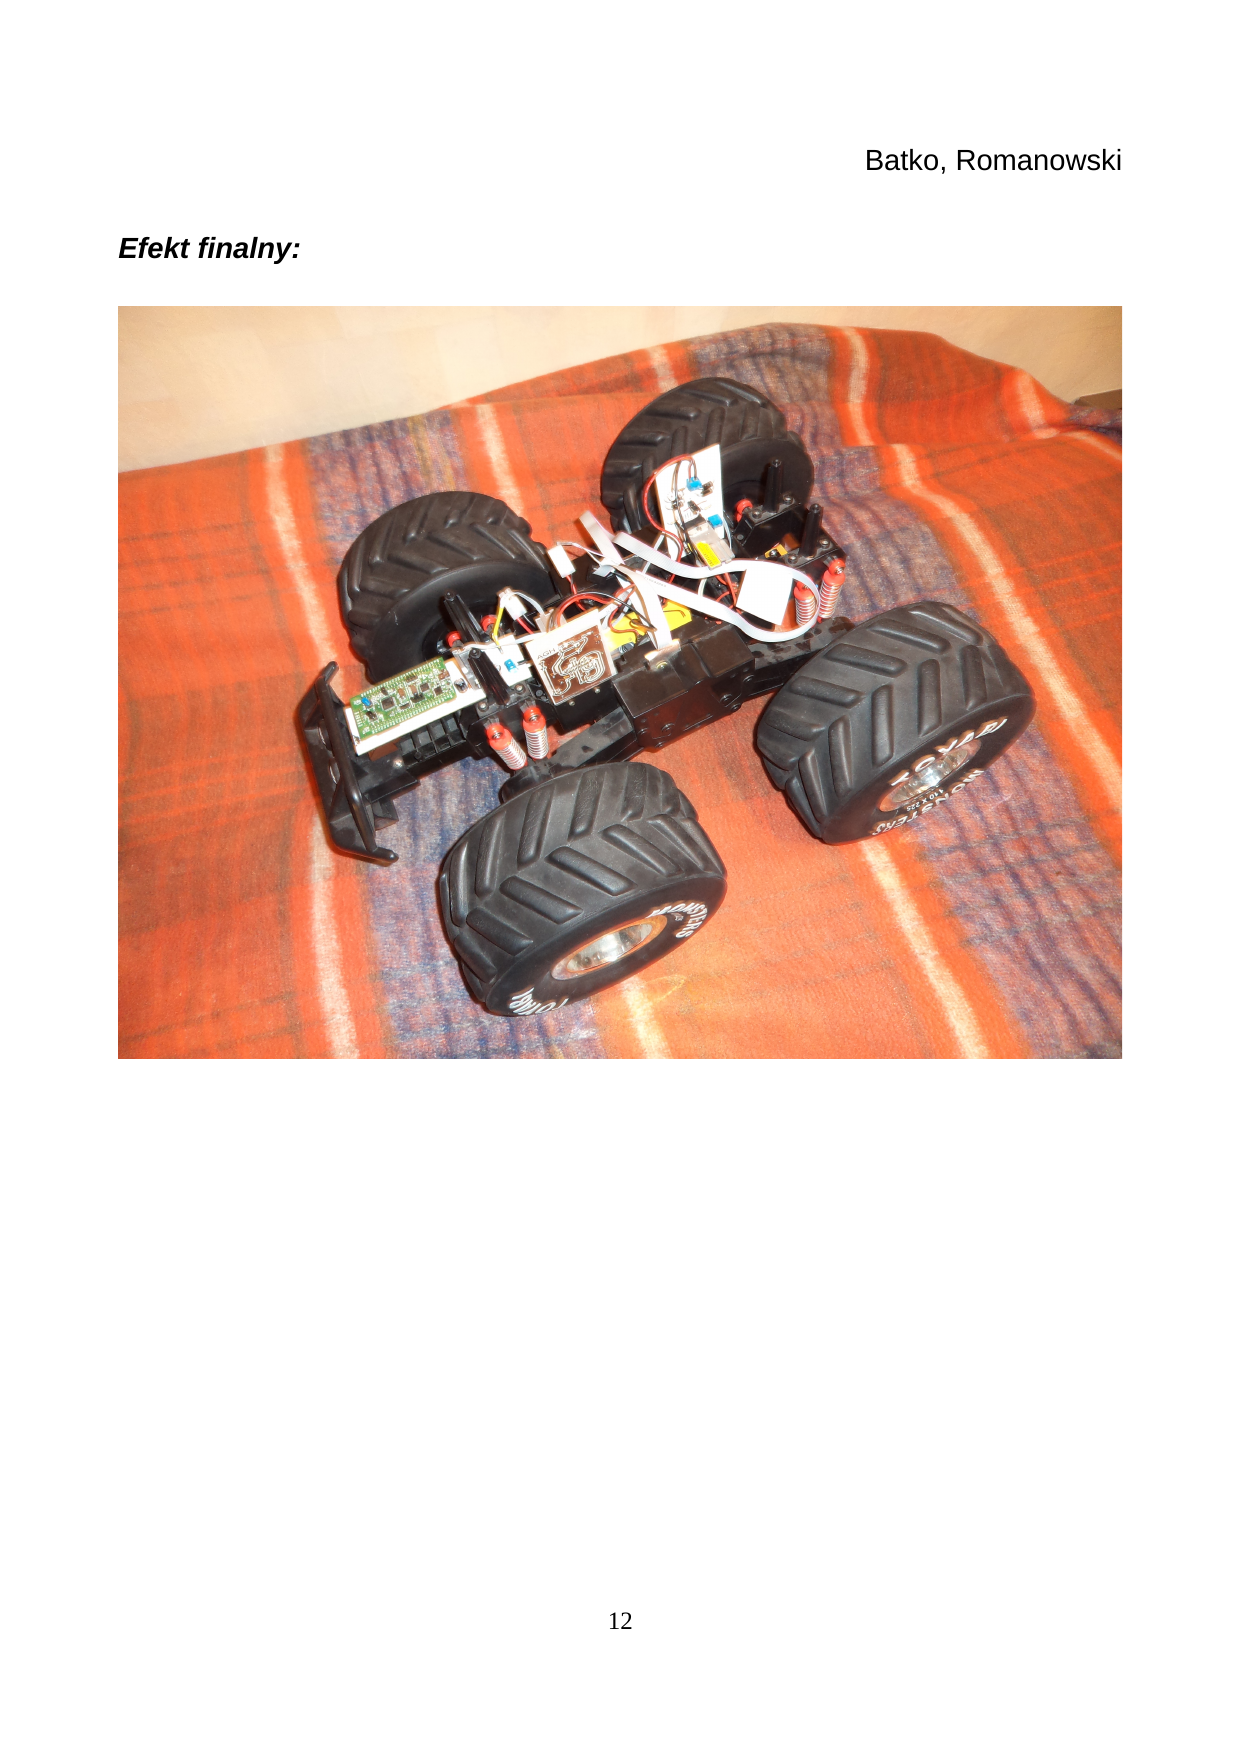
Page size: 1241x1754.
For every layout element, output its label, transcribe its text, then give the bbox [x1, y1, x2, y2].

subtitle Efekt finalny: [118, 231, 1122, 265]
picture [118, 306, 1123, 1059]
